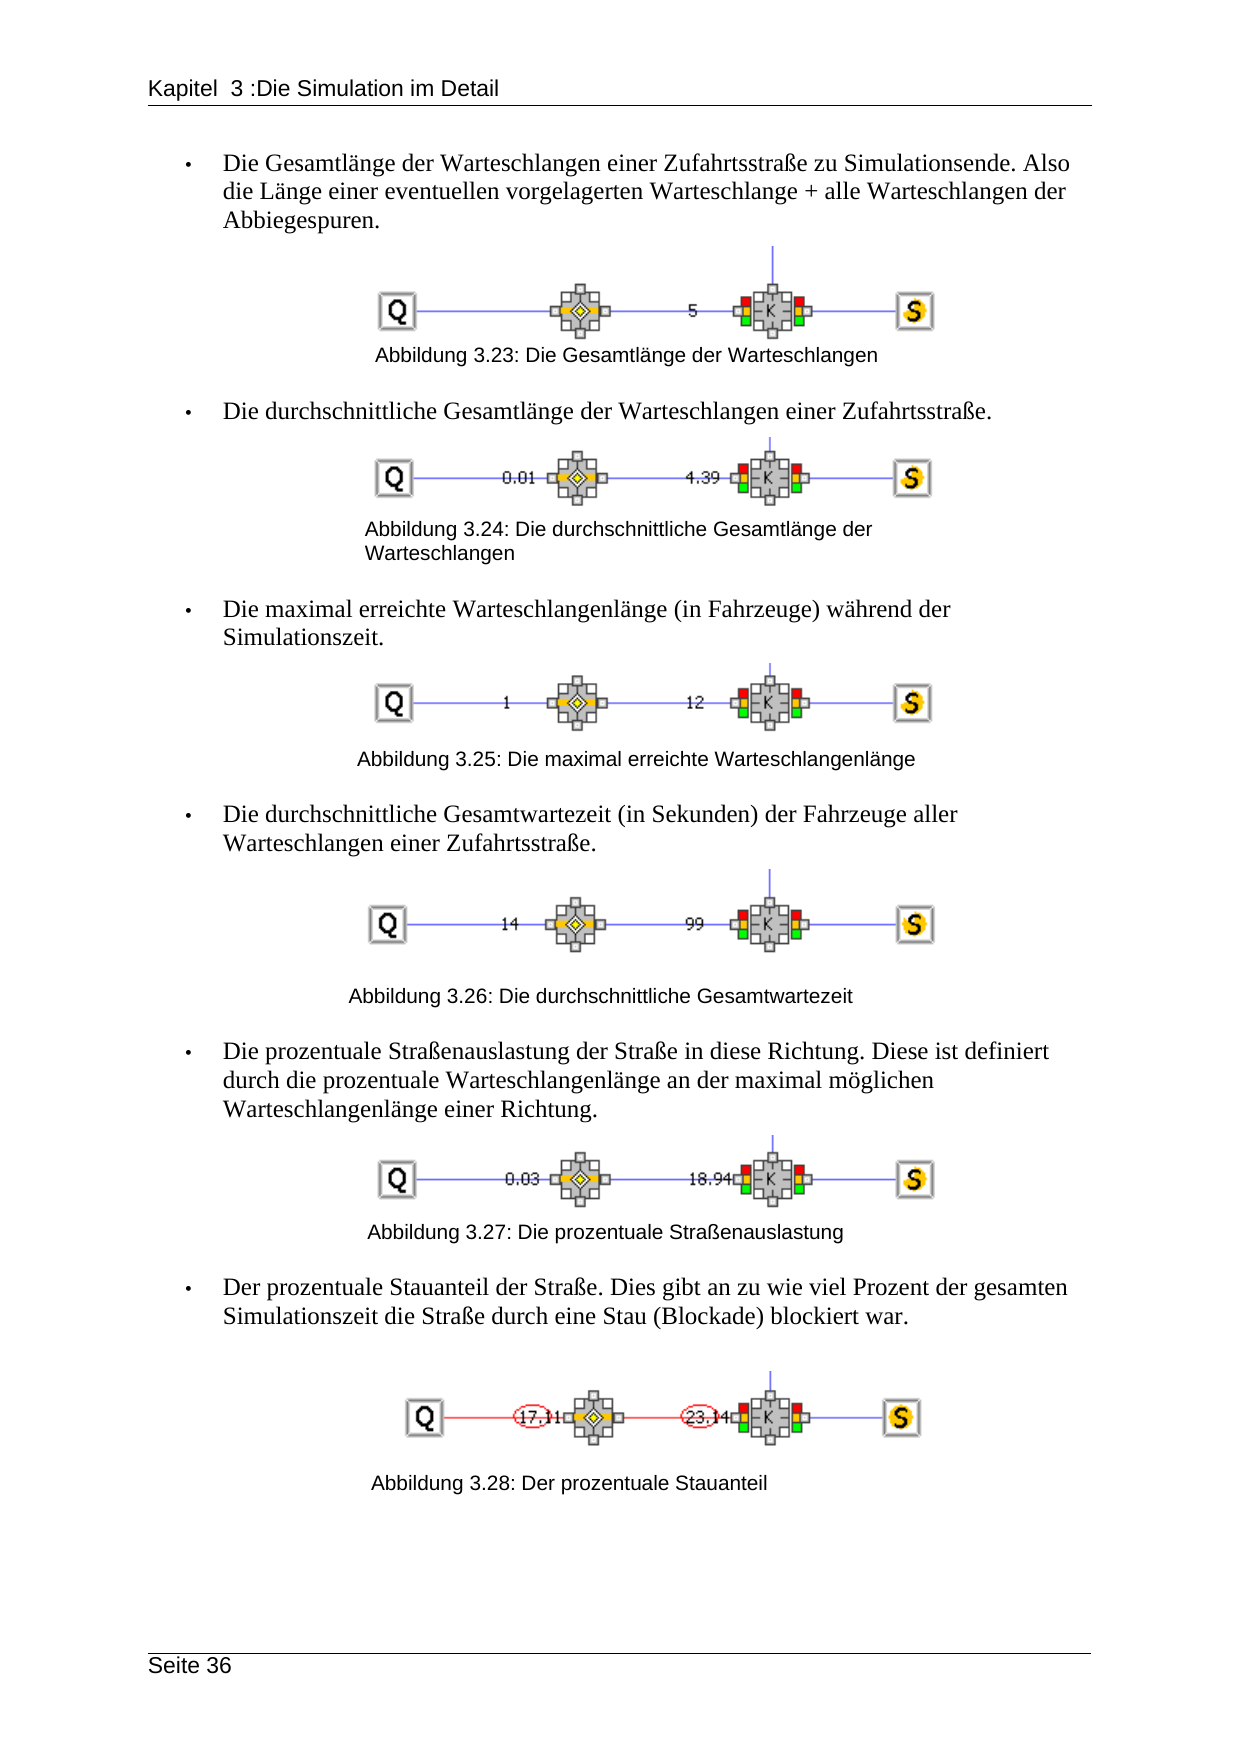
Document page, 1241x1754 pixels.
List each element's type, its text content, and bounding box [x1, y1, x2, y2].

list Die maximal erreichte Warteschlangenlänge (in Fahrzeuge) während der Simulationszeit. [185, 594, 1092, 651]
picture [375, 246, 941, 344]
list Abbildung 3.26: Die durchschnittliche Gesamtwartezeit [348, 984, 967, 1007]
picture [348, 869, 968, 984]
list Abbildung 3.24: Die durchschnittliche Gesamtlänge der Warteschlangen [364, 517, 951, 565]
list Abbildung 3.23: Die Gesamtlänge der Warteschlangen [375, 344, 940, 367]
list Abbildung 3.28: Der prozentuale Stauanteil [371, 1471, 944, 1495]
list Die durchschnittliche Gesamtwartezeit (in Sekunden) der Fahrzeuge aller Warteschlangen einer Zufahrtsstraße. [185, 799, 1092, 857]
picture [367, 1135, 949, 1220]
list Abbildung 3.27: Die prozentuale Straßenauslastung [367, 1220, 948, 1243]
list Die prozentuale Straßenauslastung der Straße in diese Richtung. Diese ist definiert durch die prozentuale Warteschlangenlänge an der maximal möglichen Warteschlangenlänge einer Richtung. [185, 1036, 1092, 1122]
list Abbildung 3.25: Die maximal erreichte Warteschlangenlänge [357, 747, 958, 771]
picture [364, 437, 951, 517]
picture [357, 663, 959, 747]
list Die Gesamtlänge der Warteschlangen einer Zufahrtsstraße zu Simulationsende. Also die Länge einer eventuellen vorgelagerten Warteschlange + alle Warteschlangen der Abbiegespuren. [185, 148, 1092, 234]
list Der prozentuale Stauanteil der Straße. Dies gibt an zu wie viel Prozent der gesamten Simulationszeit die Straße durch eine Stau (Blockade) blockiert war. [185, 1272, 1092, 1330]
list Die durchschnittliche Gesamtlänge der Warteschlangen einer Zufahrtsstraße. [185, 396, 1092, 425]
picture [371, 1371, 945, 1471]
